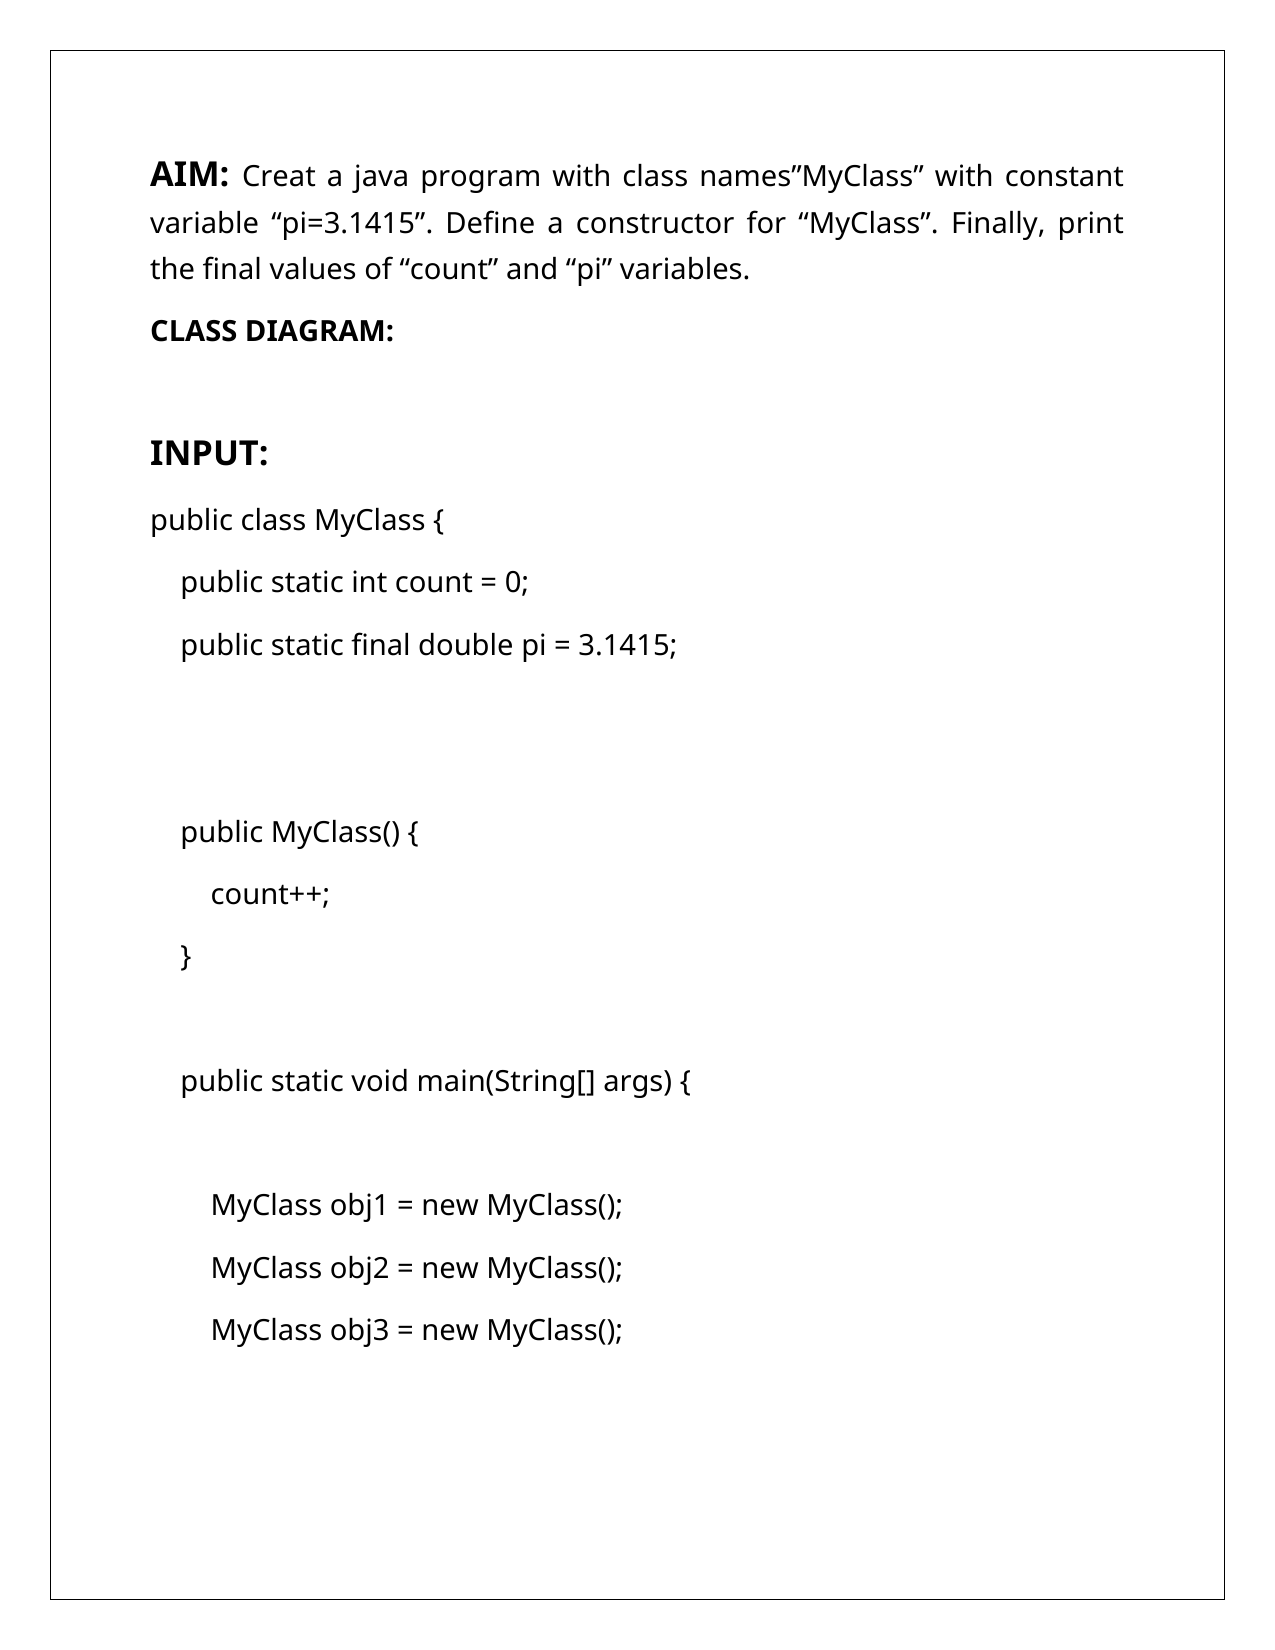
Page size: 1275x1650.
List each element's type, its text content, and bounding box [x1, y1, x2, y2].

text public static final double pi = 3.1415; [150, 624, 1125, 664]
text INPUT: [150, 429, 1125, 476]
text AIM: Creat a java program with class names”MyClass” with constant variable “pi=3.1415”. Define a constructor for “MyClass”. Finally, print the final values of “count” and “pi” variables. [150, 150, 1125, 288]
text public class MyClass { [150, 499, 1125, 539]
text } [150, 935, 1125, 975]
text MyClass obj1 = new MyClass(); [150, 1184, 1125, 1224]
text MyClass obj2 = new MyClass(); [150, 1247, 1125, 1287]
text CLASS DIAGRAM: [150, 311, 1125, 350]
text public static void main(String[] args) { [150, 1060, 1125, 1100]
text count++; [150, 873, 1125, 913]
text public static int count = 0; [150, 562, 1125, 601]
text public MyClass() { [150, 811, 1125, 851]
text MyClass obj3 = new MyClass(); [150, 1309, 1125, 1349]
